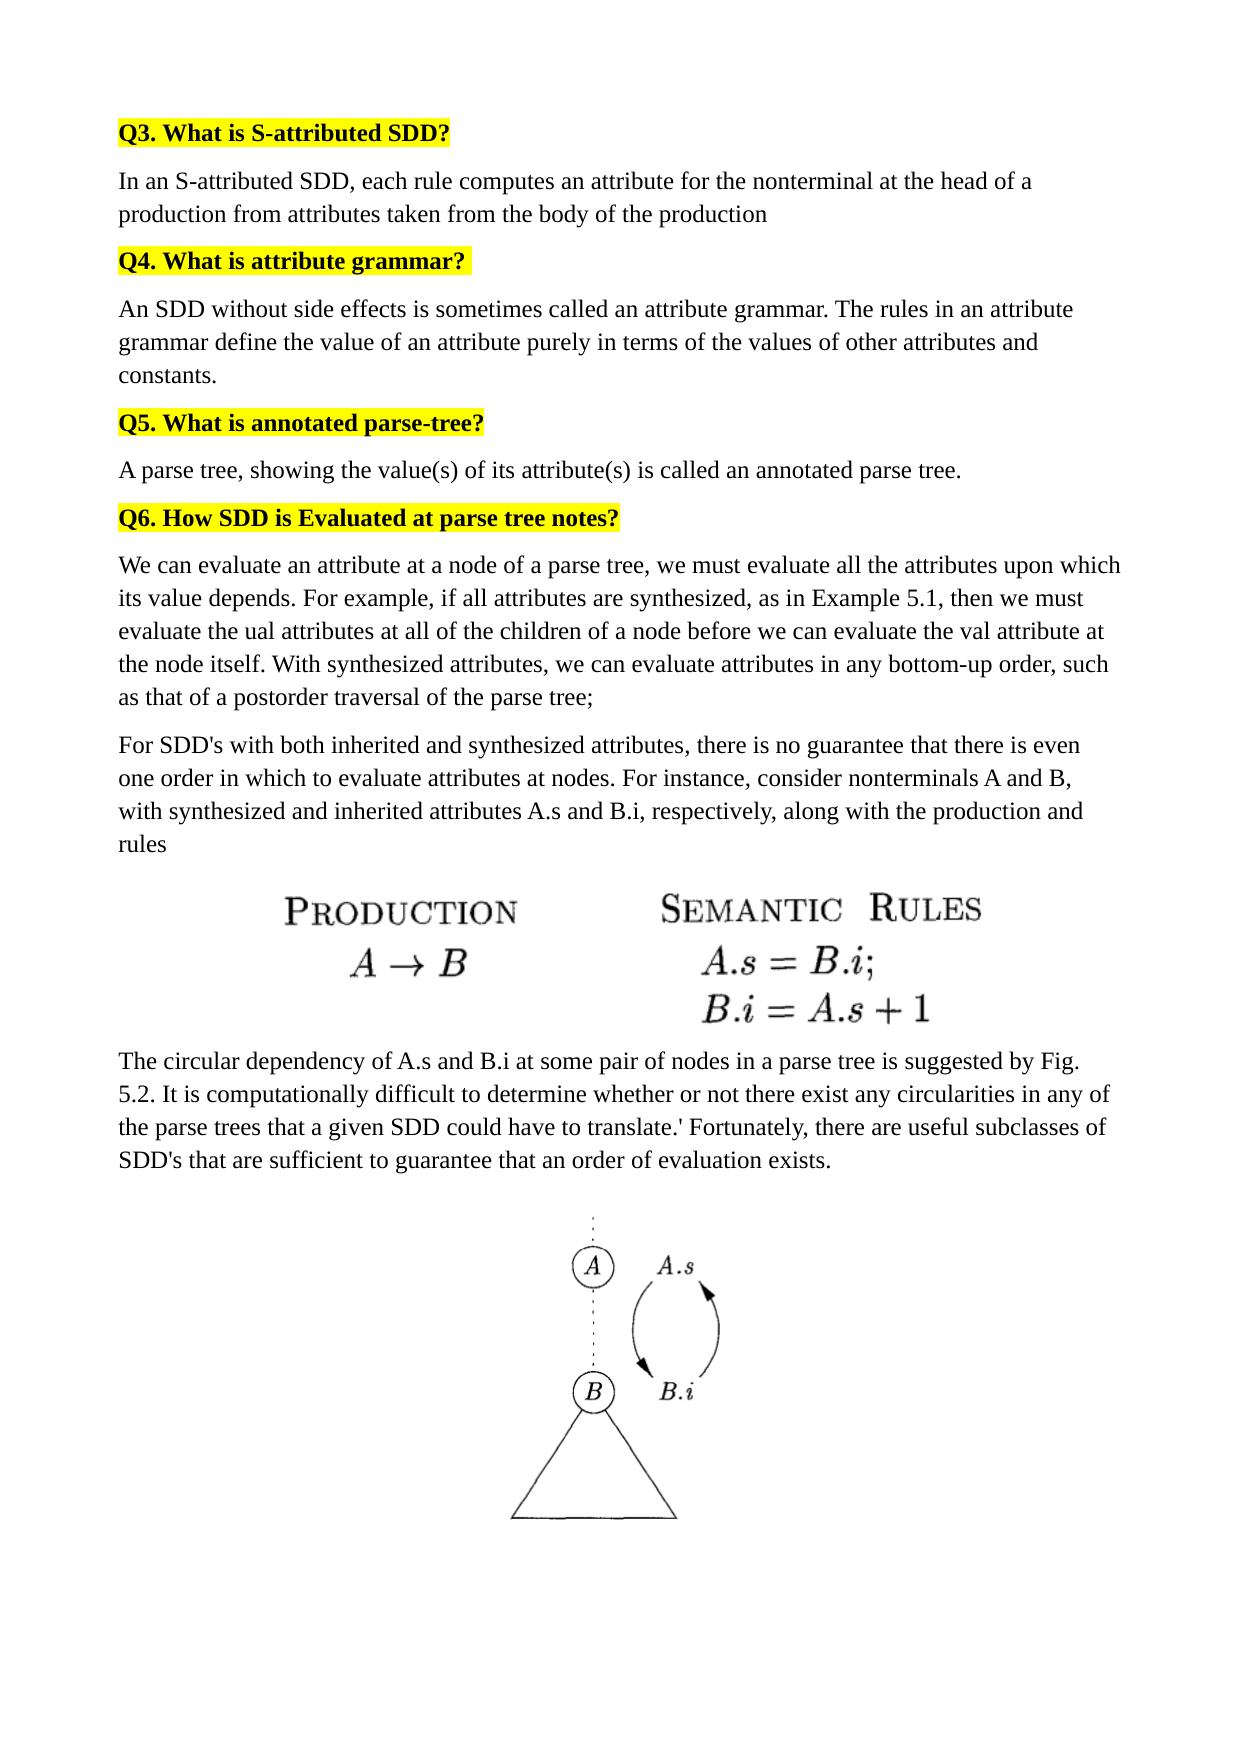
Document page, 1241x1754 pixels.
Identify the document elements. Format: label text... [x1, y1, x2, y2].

text We can evaluate an attribute at a node of a parse tree, we must evaluate all the attributes upon which its value depends. For example, if all attributes are synthesized, as in Example 5.1, then we must evaluate the ual attributes at all of the children of a node before we can evaluate the val attribute at the node itself. With synthesized attributes, we can evaluate attributes in any bottom-up order, such as that of a postorder traversal of the parse tree; [118, 550, 1122, 711]
picture [173, 876, 1067, 1042]
text In an S-attributed SDD, each rule computes an attribute for the nonterminal at the head of a production from attributes taken from the body of the production [118, 166, 1122, 227]
text Q4. What is attribute grammar? [118, 246, 1122, 275]
picture [414, 1215, 773, 1534]
text Q5. What is annotated parse-tree? [118, 408, 1122, 436]
text The circular dependency of A.s and B.i at some pair of nodes in a parse tree is suggested by Fig. 5.2. It is computationally difficult to determine whether or not there exist any circularities in any of the parse trees that a given SDD could have to translate.' Fortunately, there are useful subclasses of SDD's that are sufficient to guarantee that an order of evaluation exists. [118, 877, 1122, 1174]
text Q6. How SDD is Evaluated at parse tree notes? [118, 503, 1122, 532]
text For SDD's with both inherited and synthesized attributes, there is no guarantee that there is even one order in which to evaluate attributes at nodes. For instance, consider nonterminals A and B, with synthesized and inherited attributes A.s and B.i, respectively, along with the production and rules [118, 730, 1122, 858]
text An SDD without side effects is sometimes called an attribute grammar. The rules in an attribute grammar define the value of an attribute purely in terms of the values of other attributes and constants. [118, 294, 1122, 389]
text Q3. What is S-attributed SDD? [118, 118, 1122, 147]
text A parse tree, showing the value(s) of its attribute(s) is called an annotated parse tree. [118, 455, 1122, 484]
